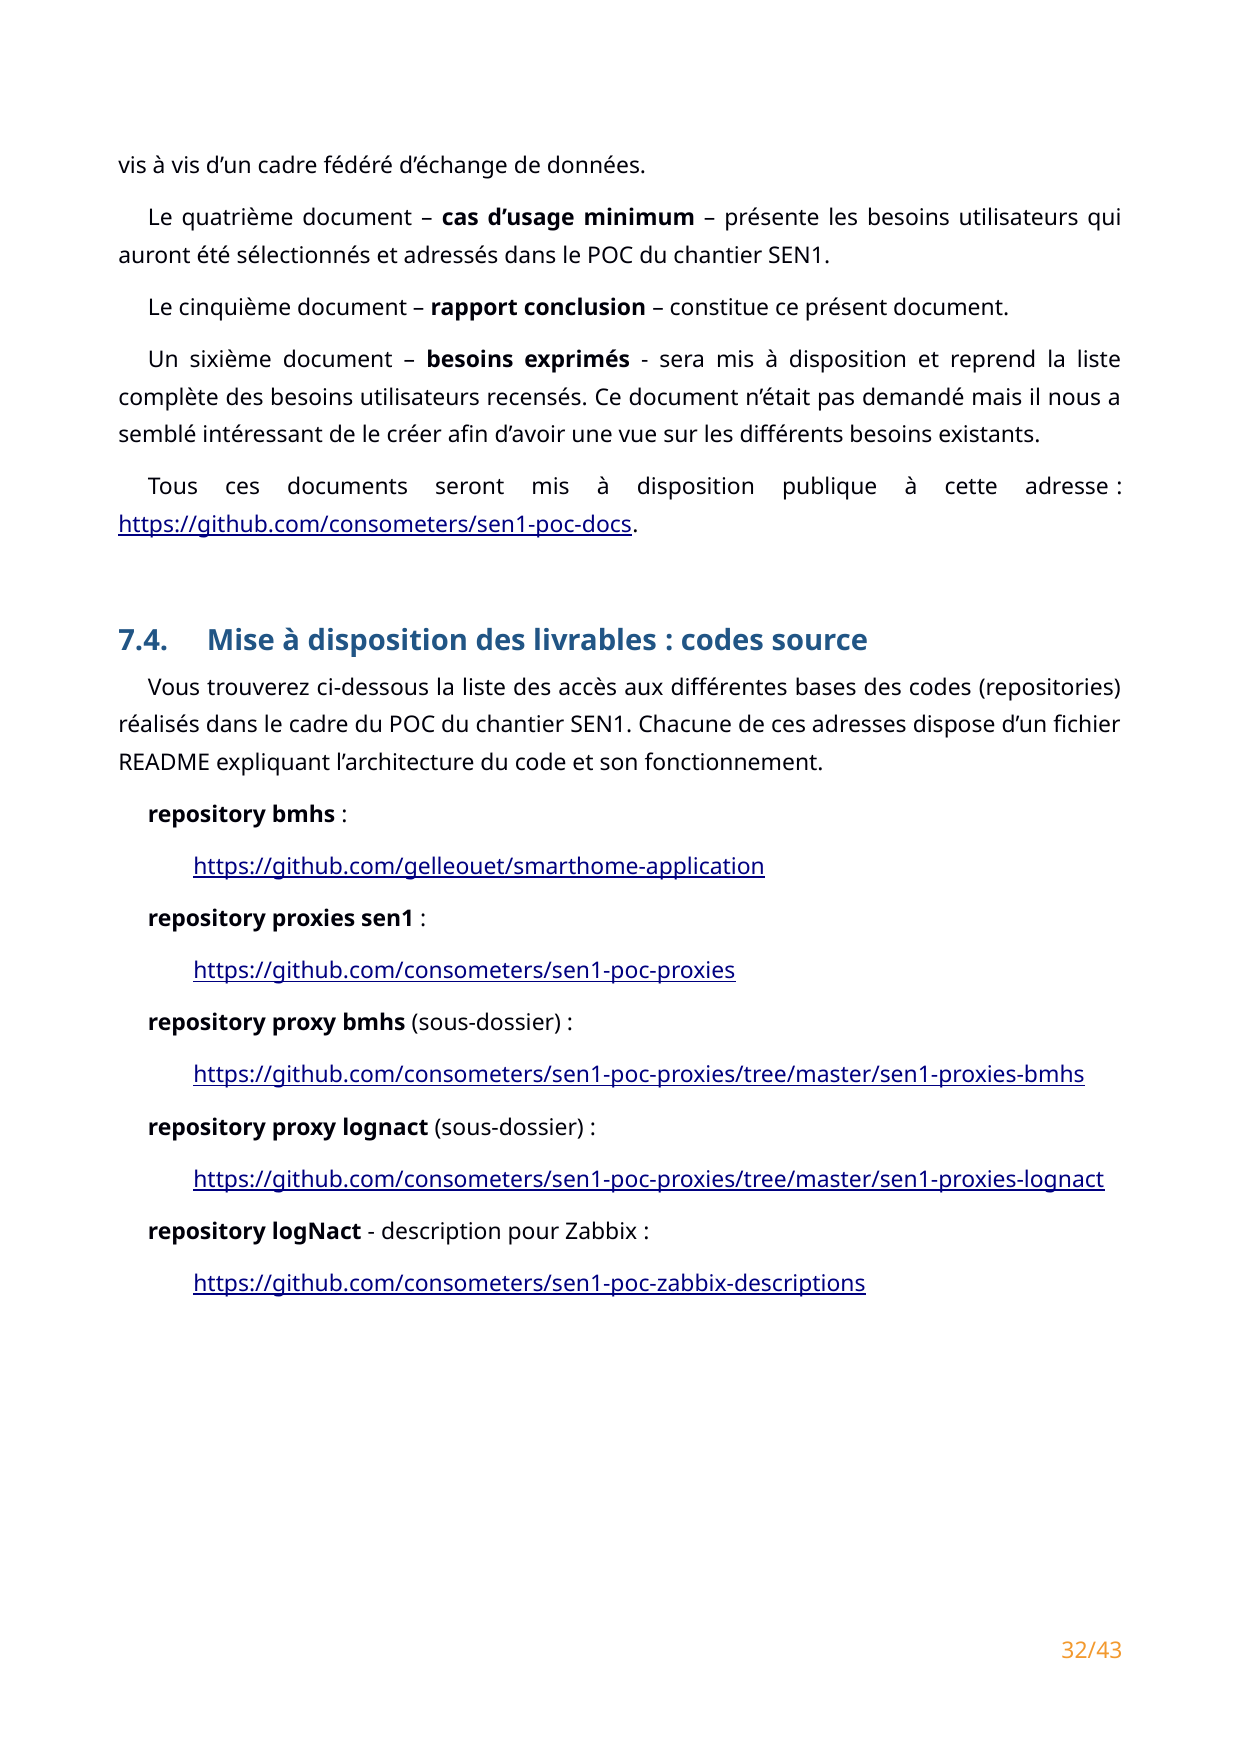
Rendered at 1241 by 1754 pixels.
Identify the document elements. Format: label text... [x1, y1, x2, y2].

text Vous trouverez ci-dessous la liste des accès aux différentes bases des codes (repositories) réalisés dans le cadre du POC du chantier SEN1. Chacune de ces adresses dispose d’un fichier README expliquant l’architecture du code et son fonctionnement. [118, 671, 1122, 777]
text https://github.com/gelleouet/smarthome-application [118, 850, 1122, 881]
text repository proxies sen1 : [118, 902, 1122, 933]
text repository proxy bmhs (sous-dossier) : [118, 1006, 1122, 1037]
text https://github.com/consometers/sen1-poc-zabbix-descriptions [118, 1267, 1122, 1298]
text repository bmhs : [118, 798, 1122, 829]
text Le cinquième document – rapport conclusion – constitue ce présent document. [118, 291, 1122, 322]
text Le quatrième document – cas d’usage minimum – présente les besoins utilisateurs qui auront été sélectionnés et adressés dans le POC du chantier SEN1. [118, 201, 1122, 270]
text https://github.com/consometers/sen1-poc-proxies/tree/master/sen1-proxies-bmhs [118, 1058, 1122, 1089]
text Tous ces documents seront mis à disposition publique à cette adresse : https://github.com/consometers/sen1-poc-docs. [118, 470, 1122, 539]
text https://github.com/consometers/sen1-poc-proxies [118, 954, 1122, 985]
subtitle Mise à disposition des livrables : codes source [118, 619, 1122, 658]
text https://github.com/consometers/sen1-poc-proxies/tree/master/sen1-proxies-lognact [118, 1162, 1122, 1194]
text repository proxy lognact (sous-dossier) : [118, 1110, 1122, 1142]
text vis à vis d’un cadre fédéré d’échange de données. [118, 149, 1122, 181]
text repository logNact - description pour Zabbix : [118, 1214, 1122, 1246]
text Un sixième document – besoins exprimés - sera mis à disposition et reprend la liste complète des besoins utilisateurs recensés. Ce document n’était pas demandé mais il nous a semblé intéressant de le créer afin d’avoir une vue sur les différents besoins existants. [118, 343, 1122, 449]
